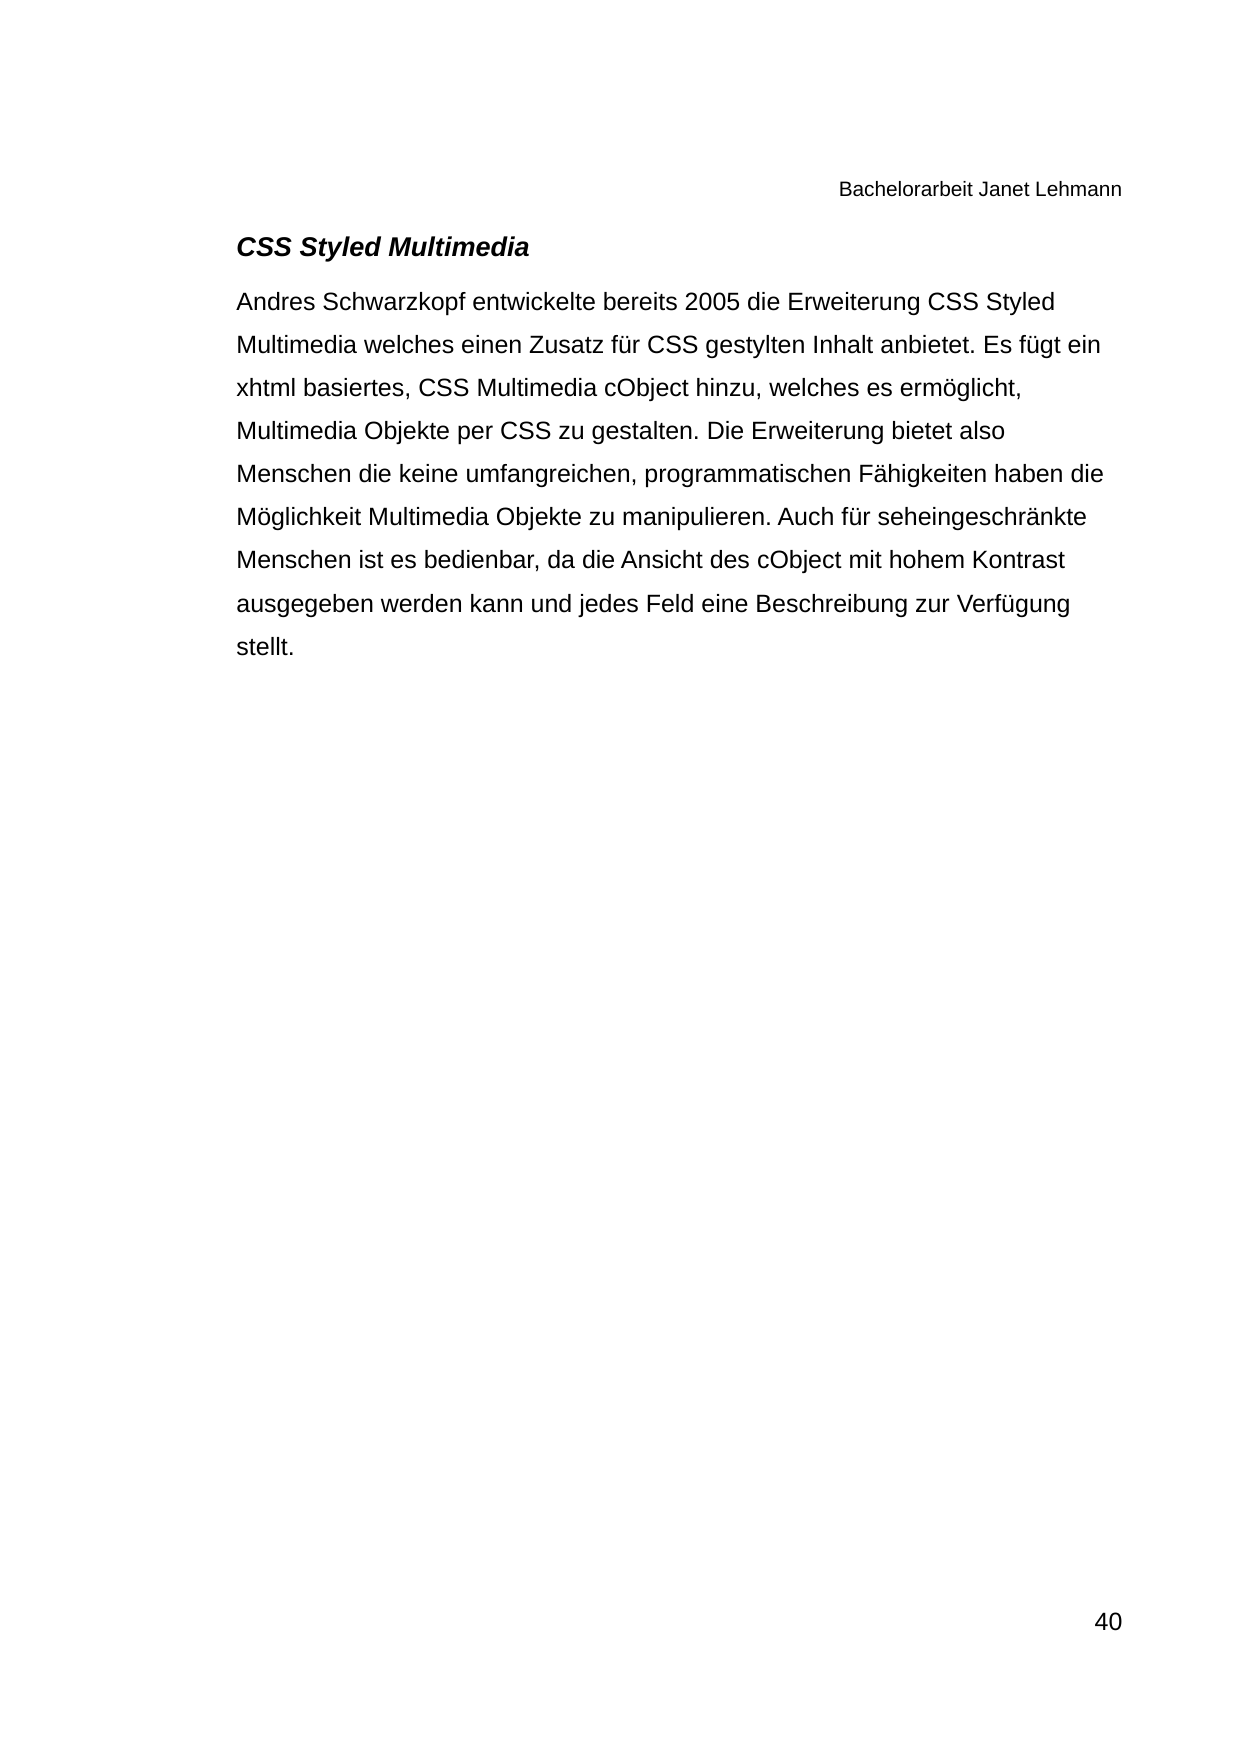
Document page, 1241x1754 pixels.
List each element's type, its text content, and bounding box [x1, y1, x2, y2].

subtitle CSS Styled Multimedia [236, 231, 1122, 262]
text Andres Schwarzkopf entwickelte bereits 2005 die Erweiterung CSS Styled Multimedia welches einen Zusatz für CSS gestylten Inhalt anbietet. Es fügt ein xhtml basiertes, CSS Multimedia cObject hinzu, welches es ermöglicht, Multimedia Objekte per CSS zu gestalten. Die Erweiterung bietet also Menschen die keine umfangreichen, programmatischen Fähigkeiten haben die Möglichkeit Multimedia Objekte zu manipulieren. Auch für seheingeschränkte Menschen ist es bedienbar, da die Ansicht des cObject mit hohem Kontrast ausgegeben werden kann und jedes Feld eine Beschreibung zur Verfügung stellt. [236, 287, 1122, 661]
